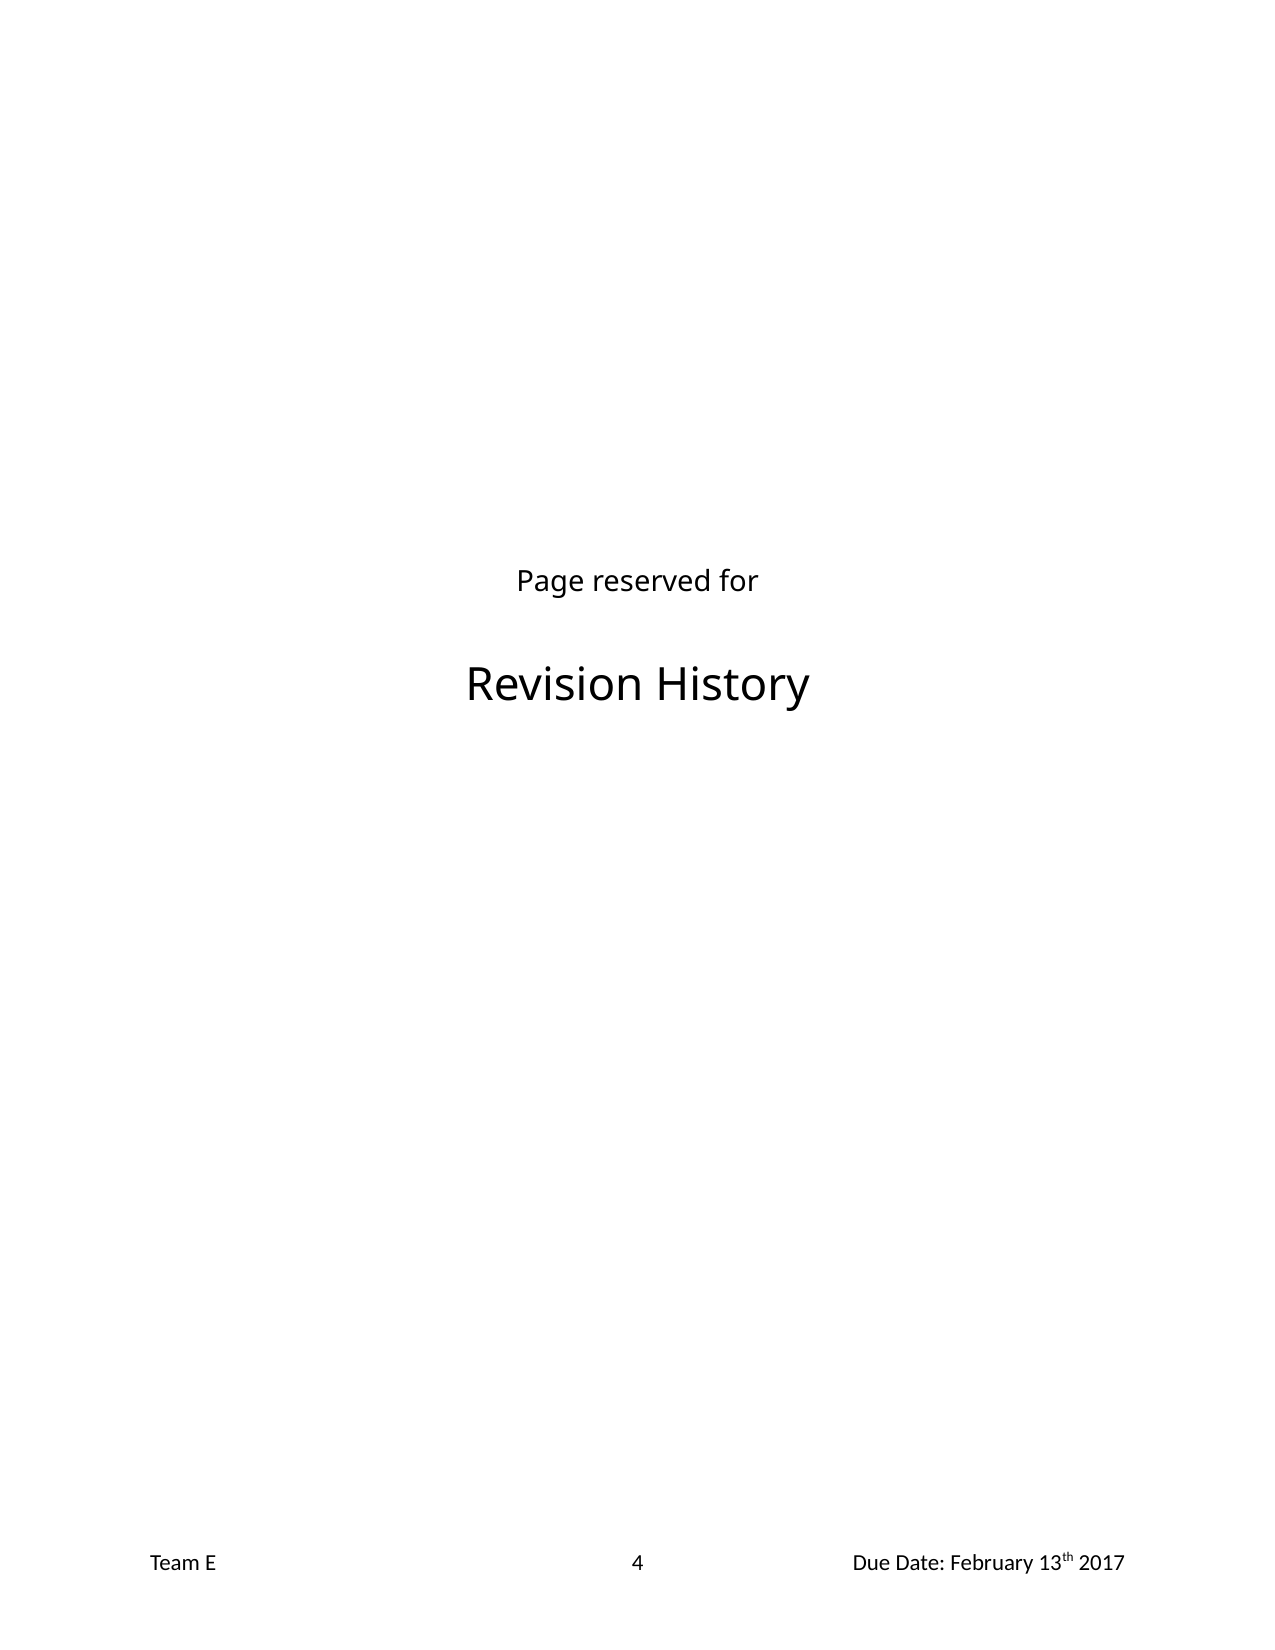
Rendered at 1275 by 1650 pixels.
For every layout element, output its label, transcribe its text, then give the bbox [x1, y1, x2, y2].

text Page reserved for [150, 561, 1125, 600]
text Revision History [150, 652, 1125, 714]
